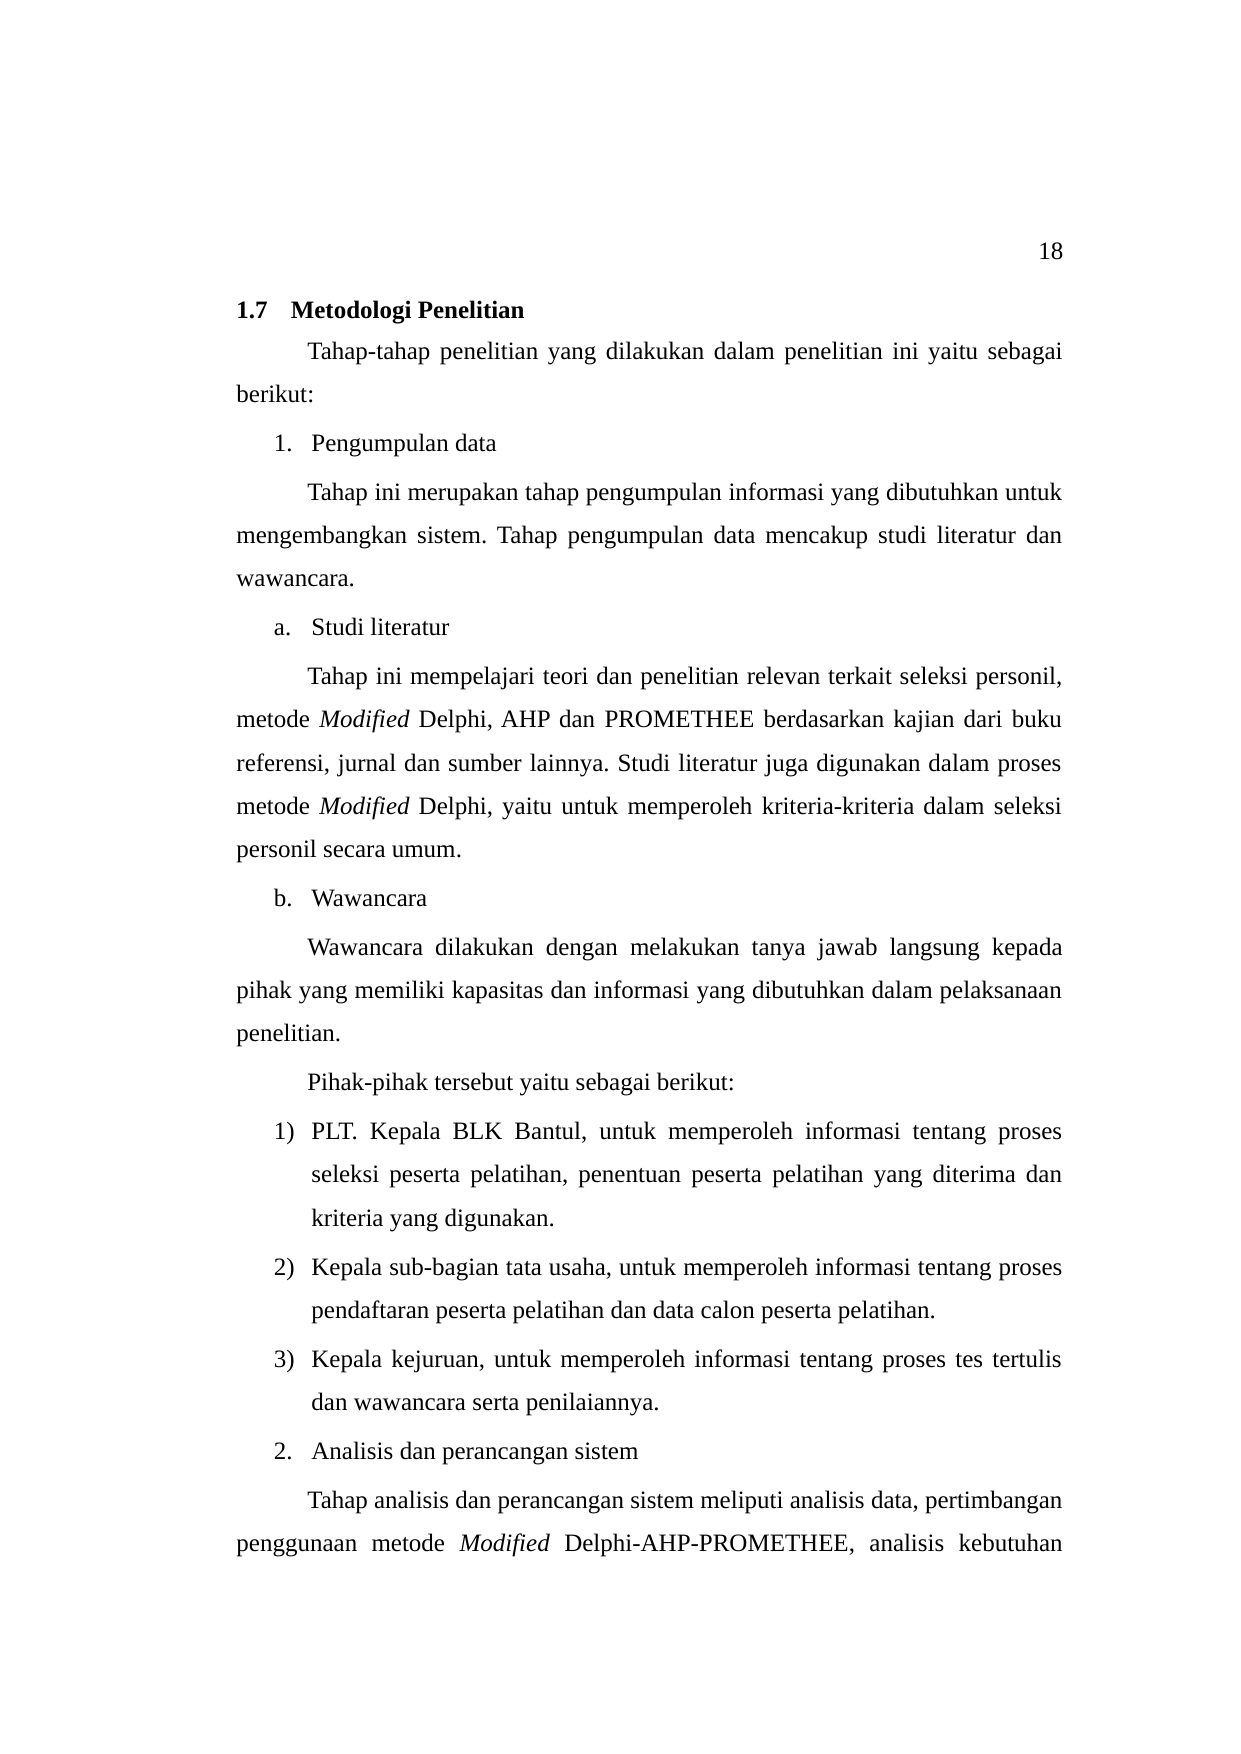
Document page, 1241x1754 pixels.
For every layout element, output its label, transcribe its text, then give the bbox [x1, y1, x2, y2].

text Tahap ini mempelajari teori dan penelitian relevan terkait seleksi personil, metode Modified Delphi, AHP dan PROMETHEE berdasarkan kajian dari buku referensi, jurnal dan sumber lainnya. Studi literatur juga digunakan dalam proses metode Modified Delphi, yaitu untuk memperoleh kriteria-kriteria dalam seleksi personil secara umum. [236, 661, 1063, 863]
list Studi literatur [274, 612, 1063, 641]
subtitle Metodologi Penelitian [236, 295, 1063, 324]
list Kepala sub-bagian tata usaha, untuk memperoleh informasi tentang proses pendaftaran peserta pelatihan dan data calon peserta pelatihan. [274, 1252, 1063, 1323]
text Tahap analisis dan perancangan sistem meliputi analisis data, pertimbangan penggunaan metode Modified Delphi-AHP-PROMETHEE, analisis kebutuhan [236, 1485, 1063, 1557]
text Tahap ini merupakan tahap pengumpulan informasi yang dibutuhkan untuk mengembangkan sistem. Tahap pengumpulan data mencakup studi literatur dan wawancara. [236, 477, 1063, 592]
text Tahap-tahap penelitian yang dilakukan dalam penelitian ini yaitu sebagai berikut: [236, 336, 1063, 408]
list Analisis dan perancangan sistem [274, 1436, 1063, 1465]
list Wawancara [274, 883, 1063, 912]
list Kepala kejuruan, untuk memperoleh informasi tentang proses tes tertulis dan wawancara serta penilaiannya. [274, 1344, 1063, 1416]
list PLT. Kepala BLK Bantul, untuk memperoleh informasi tentang proses seleksi peserta pelatihan, penentuan peserta pelatihan yang diterima dan kriteria yang digunakan. [274, 1116, 1063, 1231]
list Pengumpulan data [274, 428, 1063, 457]
text Pihak-pihak tersebut yaitu sebagai berikut: [236, 1067, 1063, 1096]
text Wawancara dilakukan dengan melakukan tanya jawab langsung kepada pihak yang memiliki kapasitas dan informasi yang dibutuhkan dalam pelaksanaan penelitian. [236, 932, 1063, 1047]
